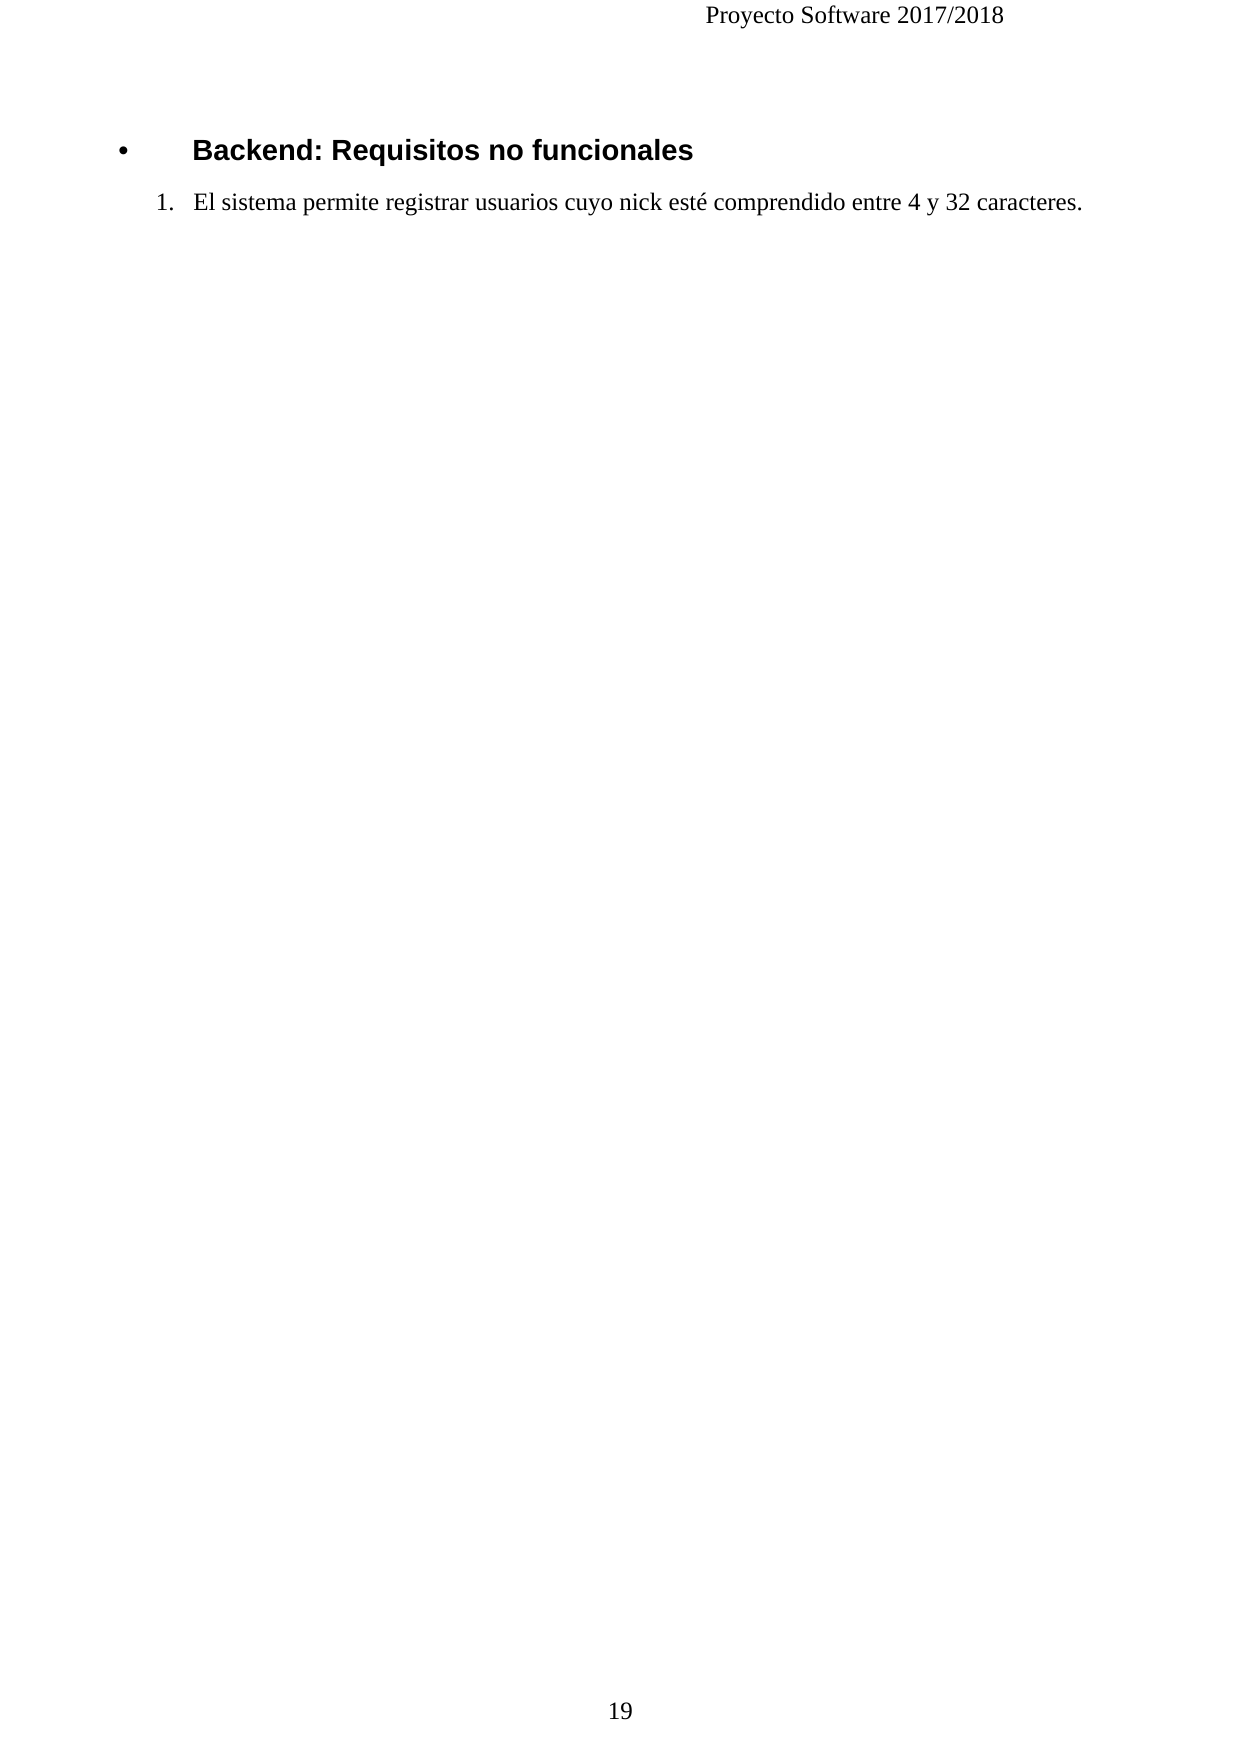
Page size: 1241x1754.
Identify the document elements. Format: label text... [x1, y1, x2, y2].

subtitle Backend: Requisitos no funcionales [118, 133, 1122, 166]
list El sistema permite registrar usuarios cuyo nick esté comprendido entre 4 y 32 caracteres. [156, 187, 1122, 216]
